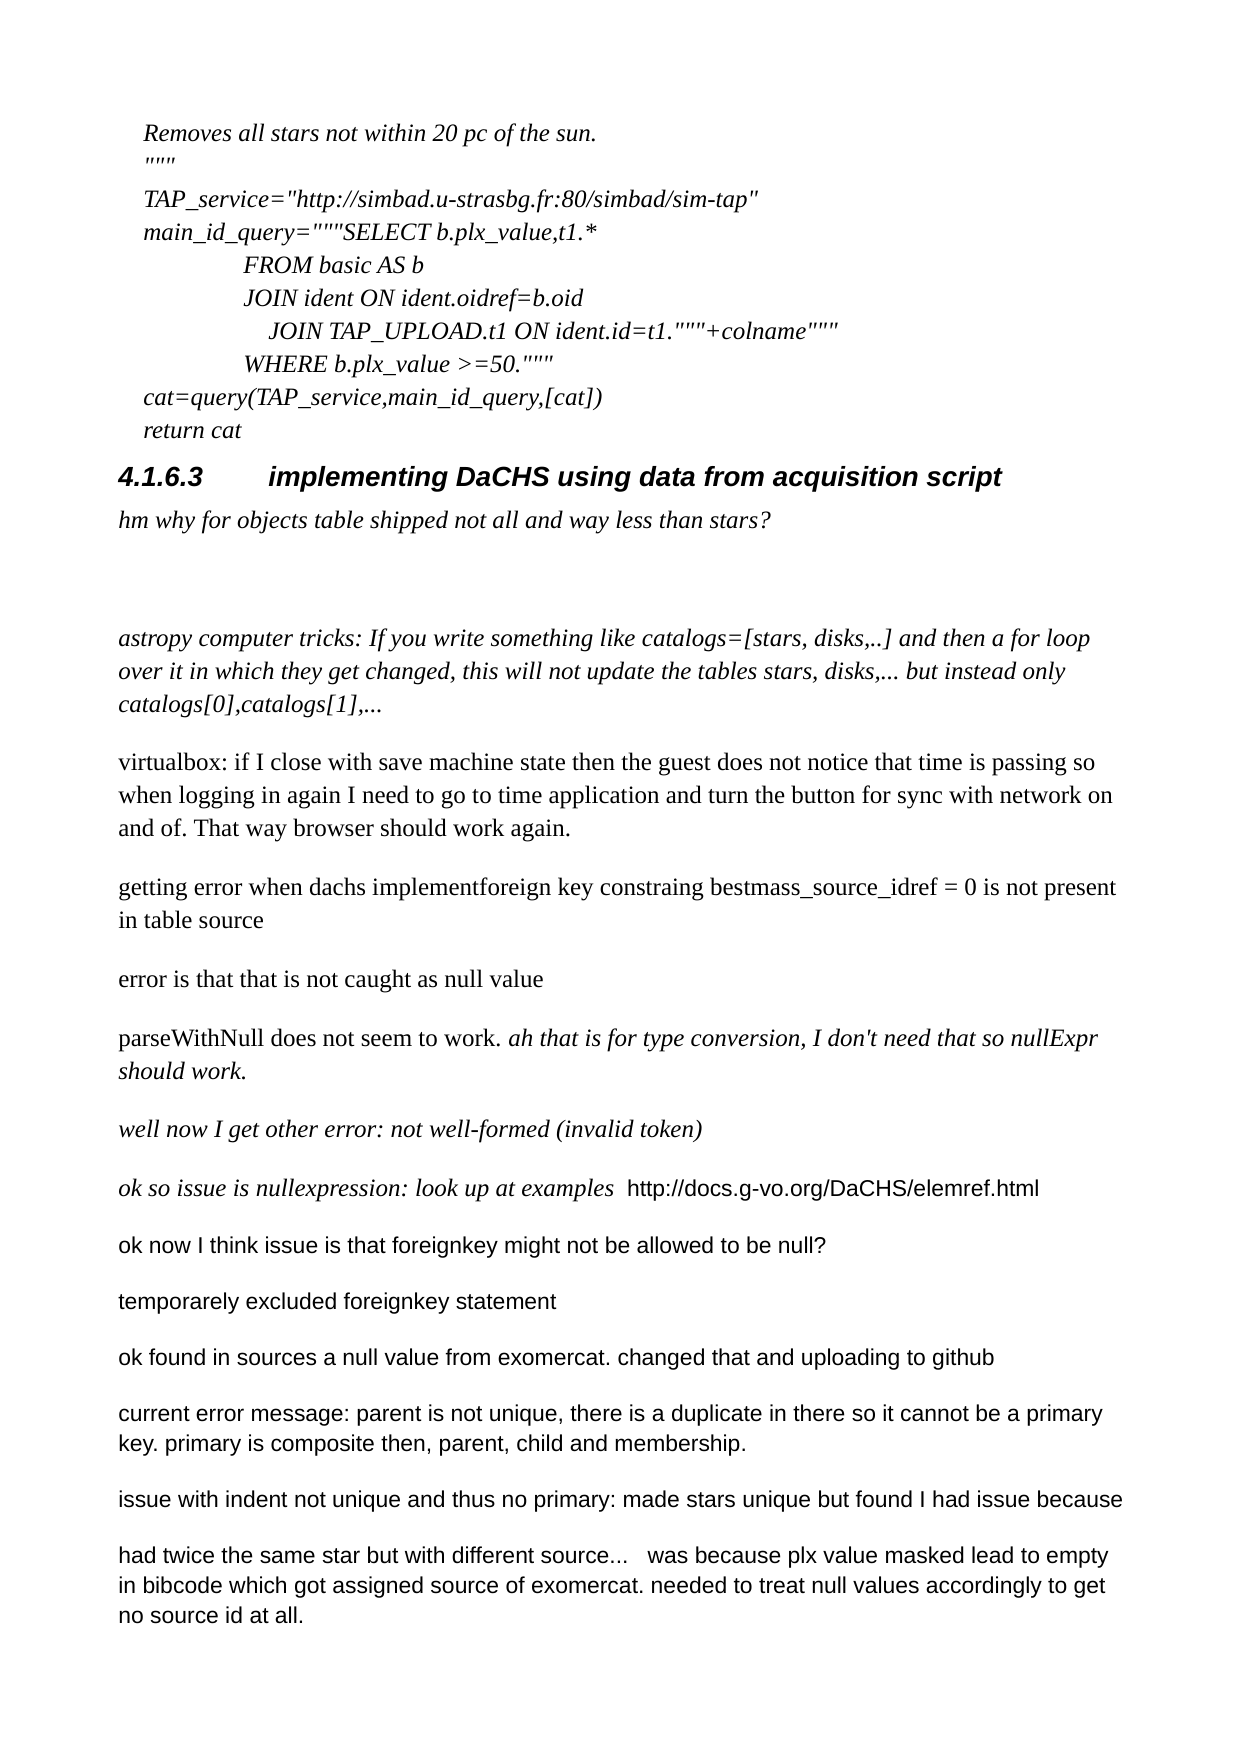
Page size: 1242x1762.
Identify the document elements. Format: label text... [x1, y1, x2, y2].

text ok found in sources a null value from exomercat. changed that and uploading to github [118, 1344, 1124, 1370]
text return cat [118, 415, 1124, 444]
text WHERE b.plx_value >=50.""" [118, 349, 1124, 378]
text JOIN ident ON ident.oidref=b.oid [118, 283, 1124, 312]
text main_id_query="""SELECT b.plx_value,t1.* [118, 217, 1124, 246]
text temporarely excluded foreignkey statement [118, 1288, 1124, 1314]
text Removes all stars not within 20 pc of the sun. [118, 118, 1124, 147]
subtitle implementing DaCHS using data from acquisition script [118, 461, 1124, 493]
text FROM basic AS b [118, 250, 1124, 279]
text cat=query(TAP_service,main_id_query,[cat]) [118, 382, 1124, 411]
text JOIN TAP_UPLOAD.t1 ON ident.id=t1."""+colname""" [118, 316, 1124, 345]
text virtualbox: if I close with save machine state then the guest does not notice that time is passing so when logging in again I need to go to time application and turn the button for sync with network on and of. That way browser should work again. [118, 747, 1124, 842]
text hm why for objects table shipped not all and way less than stars? [118, 505, 1124, 534]
text error is that that is not caught as null value [118, 964, 1124, 993]
text ok so issue is nullexpression: look up at examples http://docs.g-vo.org/DaCHS/elemref.html [118, 1173, 1124, 1202]
text current error message: parent is not unique, there is a duplicate in there so it cannot be a primary key. primary is composite then, parent, child and membership. [118, 1400, 1124, 1456]
text parseWithNull does not seem to work. ah that is for type conversion, I don't need that so nullExpr should work. [118, 1023, 1124, 1084]
text getting error when dachs implementforeign key constraing bestmass_source_idref = 0 is not present in table source [118, 872, 1124, 934]
text """ [118, 151, 1124, 180]
text TAP_service="http://simbad.u-strasbg.fr:80/simbad/sim-tap" [118, 184, 1124, 213]
text issue with indent not unique and thus no primary: made stars unique but found I had issue because [118, 1486, 1124, 1512]
text had twice the same star but with different source... was because plx value masked lead to empty in bibcode which got assigned source of exomercat. needed to treat null values accordingly to get no source id at all. [118, 1542, 1124, 1629]
text astropy computer tricks: If you write something like catalogs=[stars, disks,..] and then a for loop over it in which they get changed, this will not update the tables stars, disks,... but instead only catalogs[0],catalogs[1],... [118, 623, 1124, 717]
text ok now I think issue is that foreignkey might not be allowed to be null? [118, 1232, 1124, 1258]
text well now I get other error: not well-formed (invalid token) [118, 1114, 1124, 1143]
